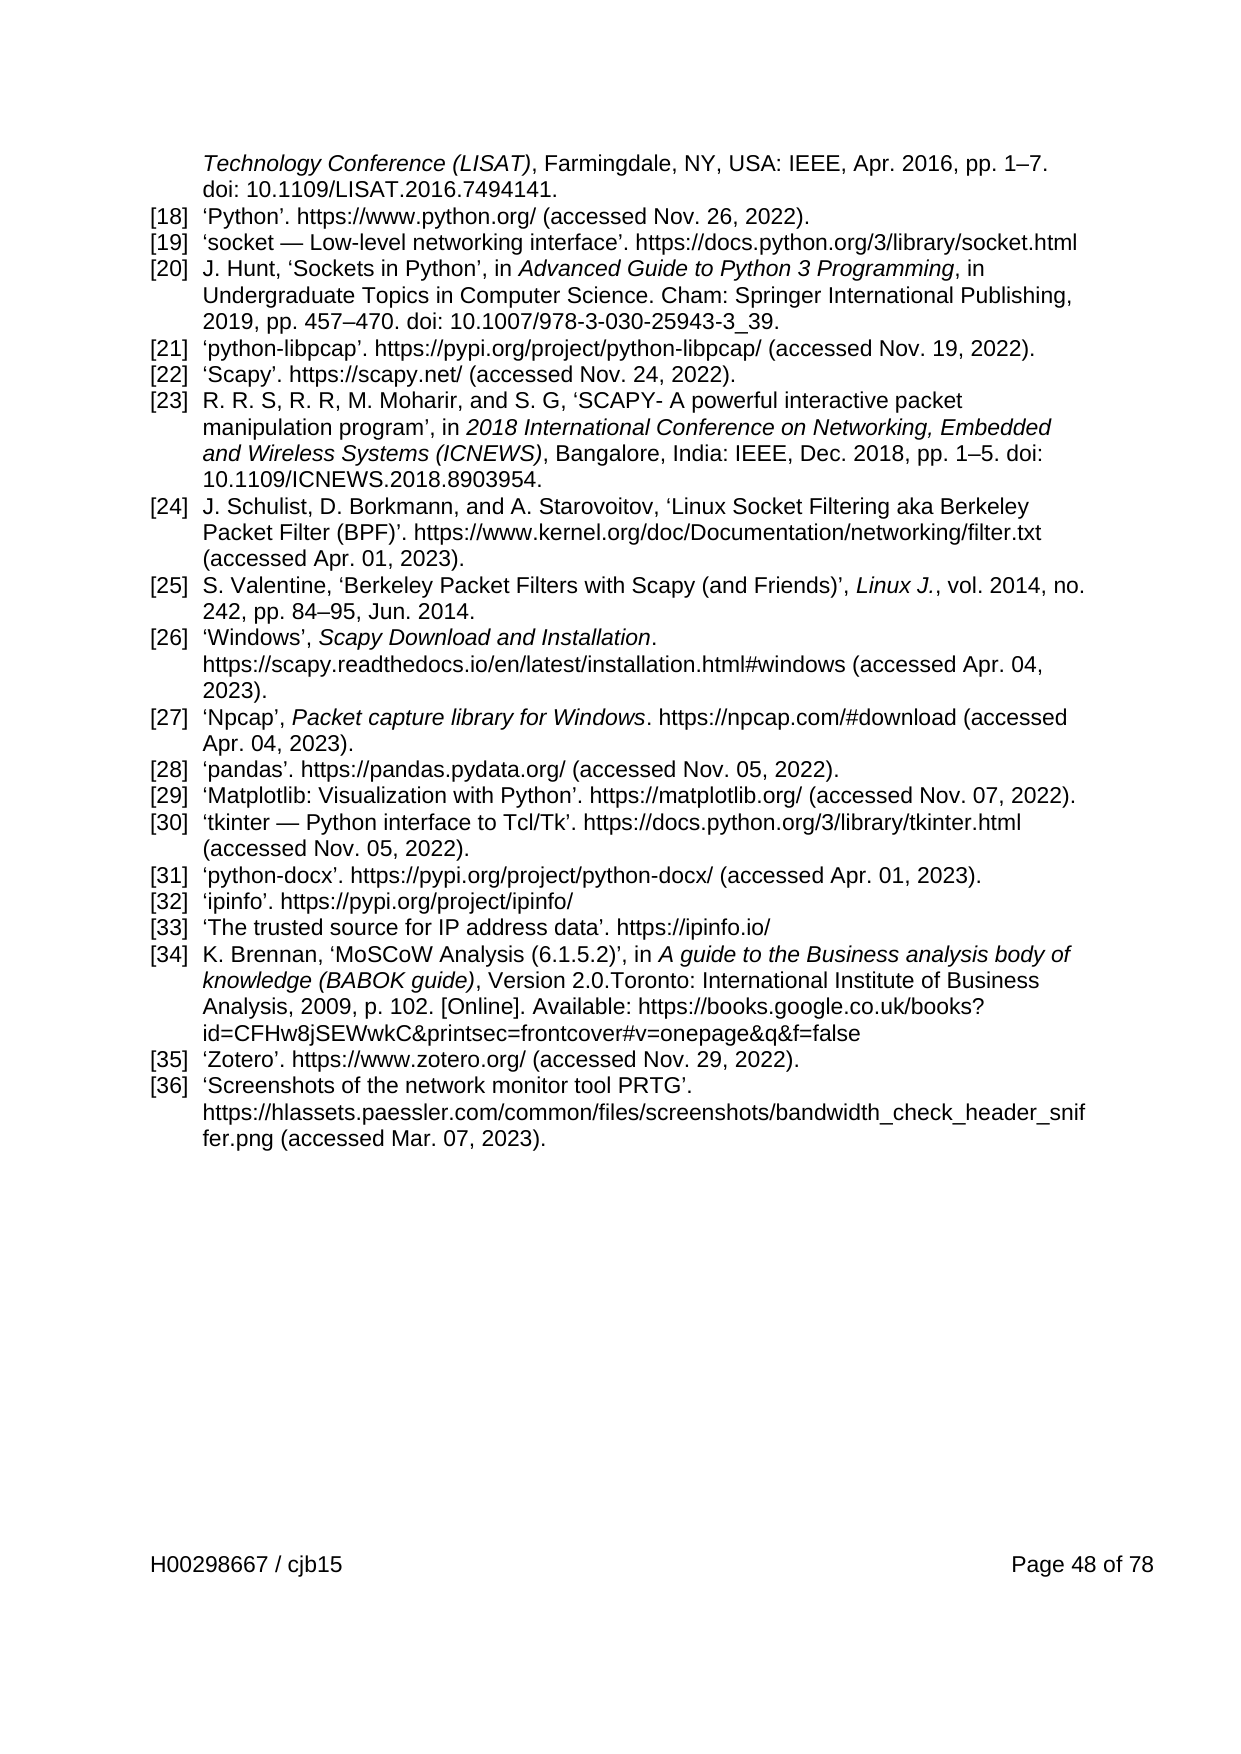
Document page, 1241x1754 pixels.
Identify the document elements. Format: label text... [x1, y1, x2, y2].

text [26] ‘Windows’, Scapy Download and Installation. https://scapy.readthedocs.io/en/latest/installation.html#windows (accessed Apr. 04, 2023). [150, 624, 1090, 703]
text Technology Conference (LISAT), Farmingdale, NY, USA: IEEE, Apr. 2016, pp. 1–7. doi: 10.1109/LISAT.2016.7494141. [150, 150, 1090, 203]
text [23] R. R. S, R. R, M. Moharir, and S. G, ‘SCAPY- A powerful interactive packet manipulation program’, in 2018 International Conference on Networking, Embedded and Wireless Systems (ICNEWS), Bangalore, India: IEEE, Dec. 2018, pp. 1–5. doi: 10.1109/ICNEWS.2018.8903954. [150, 387, 1090, 493]
text [18] ‘Python’. https://www.python.org/ (accessed Nov. 26, 2022). [150, 203, 1090, 229]
text [21] ‘python-libpcap’. https://pypi.org/project/python-libpcap/ (accessed Nov. 19, 2022). [150, 334, 1090, 361]
text [36] ‘Screenshots of the network monitor tool PRTG’. https://hlassets.paessler.com/common/files/screenshots/bandwidth_check_header_sniffer.png (accessed Mar. 07, 2023). [150, 1072, 1090, 1151]
text [28] ‘pandas’. https://pandas.pydata.org/ (accessed Nov. 05, 2022). [150, 756, 1090, 782]
text [25] S. Valentine, ‘Berkeley Packet Filters with Scapy (and Friends)’, Linux J., vol. 2014, no. 242, pp. 84–95, Jun. 2014. [150, 572, 1090, 624]
text [29] ‘Matplotlib: Visualization with Python’. https://matplotlib.org/ (accessed Nov. 07, 2022). [150, 782, 1090, 809]
text [19] ‘socket — Low-level networking interface’. https://docs.python.org/3/library/socket.html [150, 229, 1090, 255]
text [31] ‘python-docx’. https://pypi.org/project/python-docx/ (accessed Apr. 01, 2023). [150, 862, 1090, 888]
text [27] ‘Npcap’, Packet capture library for Windows. https://npcap.com/#download (accessed Apr. 04, 2023). [150, 703, 1090, 756]
text [34] K. Brennan, ‘MoSCoW Analysis (6.1.5.2)’, in A guide to the Business analysis body of knowledge (BABOK guide), Version 2.0.Toronto: International Institute of Business Analysis, 2009, p. 102. [Online]. Available: https://books.google.co.uk/books?id=CFHw8jSEWwkC&printsec=frontcover#v=onepage&q&f=false [150, 941, 1090, 1046]
text [32] ‘ipinfo’. https://pypi.org/project/ipinfo/ [150, 888, 1090, 914]
text [33] ‘The trusted source for IP address data’. https://ipinfo.io/ [150, 914, 1090, 941]
text [35] ‘Zotero’. https://www.zotero.org/ (accessed Nov. 29, 2022). [150, 1046, 1090, 1072]
text [30] ‘tkinter — Python interface to Tcl/Tk’. https://docs.python.org/3/library/tkinter.html (accessed Nov. 05, 2022). [150, 809, 1090, 862]
text [22] ‘Scapy’. https://scapy.net/ (accessed Nov. 24, 2022). [150, 361, 1090, 387]
text [24] J. Schulist, D. Borkmann, and A. Starovoitov, ‘Linux Socket Filtering aka Berkeley Packet Filter (BPF)’. https://www.kernel.org/doc/Documentation/networking/filter.txt (accessed Apr. 01, 2023). [150, 493, 1090, 572]
text [20] J. Hunt, ‘Sockets in Python’, in Advanced Guide to Python 3 Programming, in Undergraduate Topics in Computer Science. Cham: Springer International Publishing, 2019, pp. 457–470. doi: 10.1007/978-3-030-25943-3_39. [150, 255, 1090, 334]
